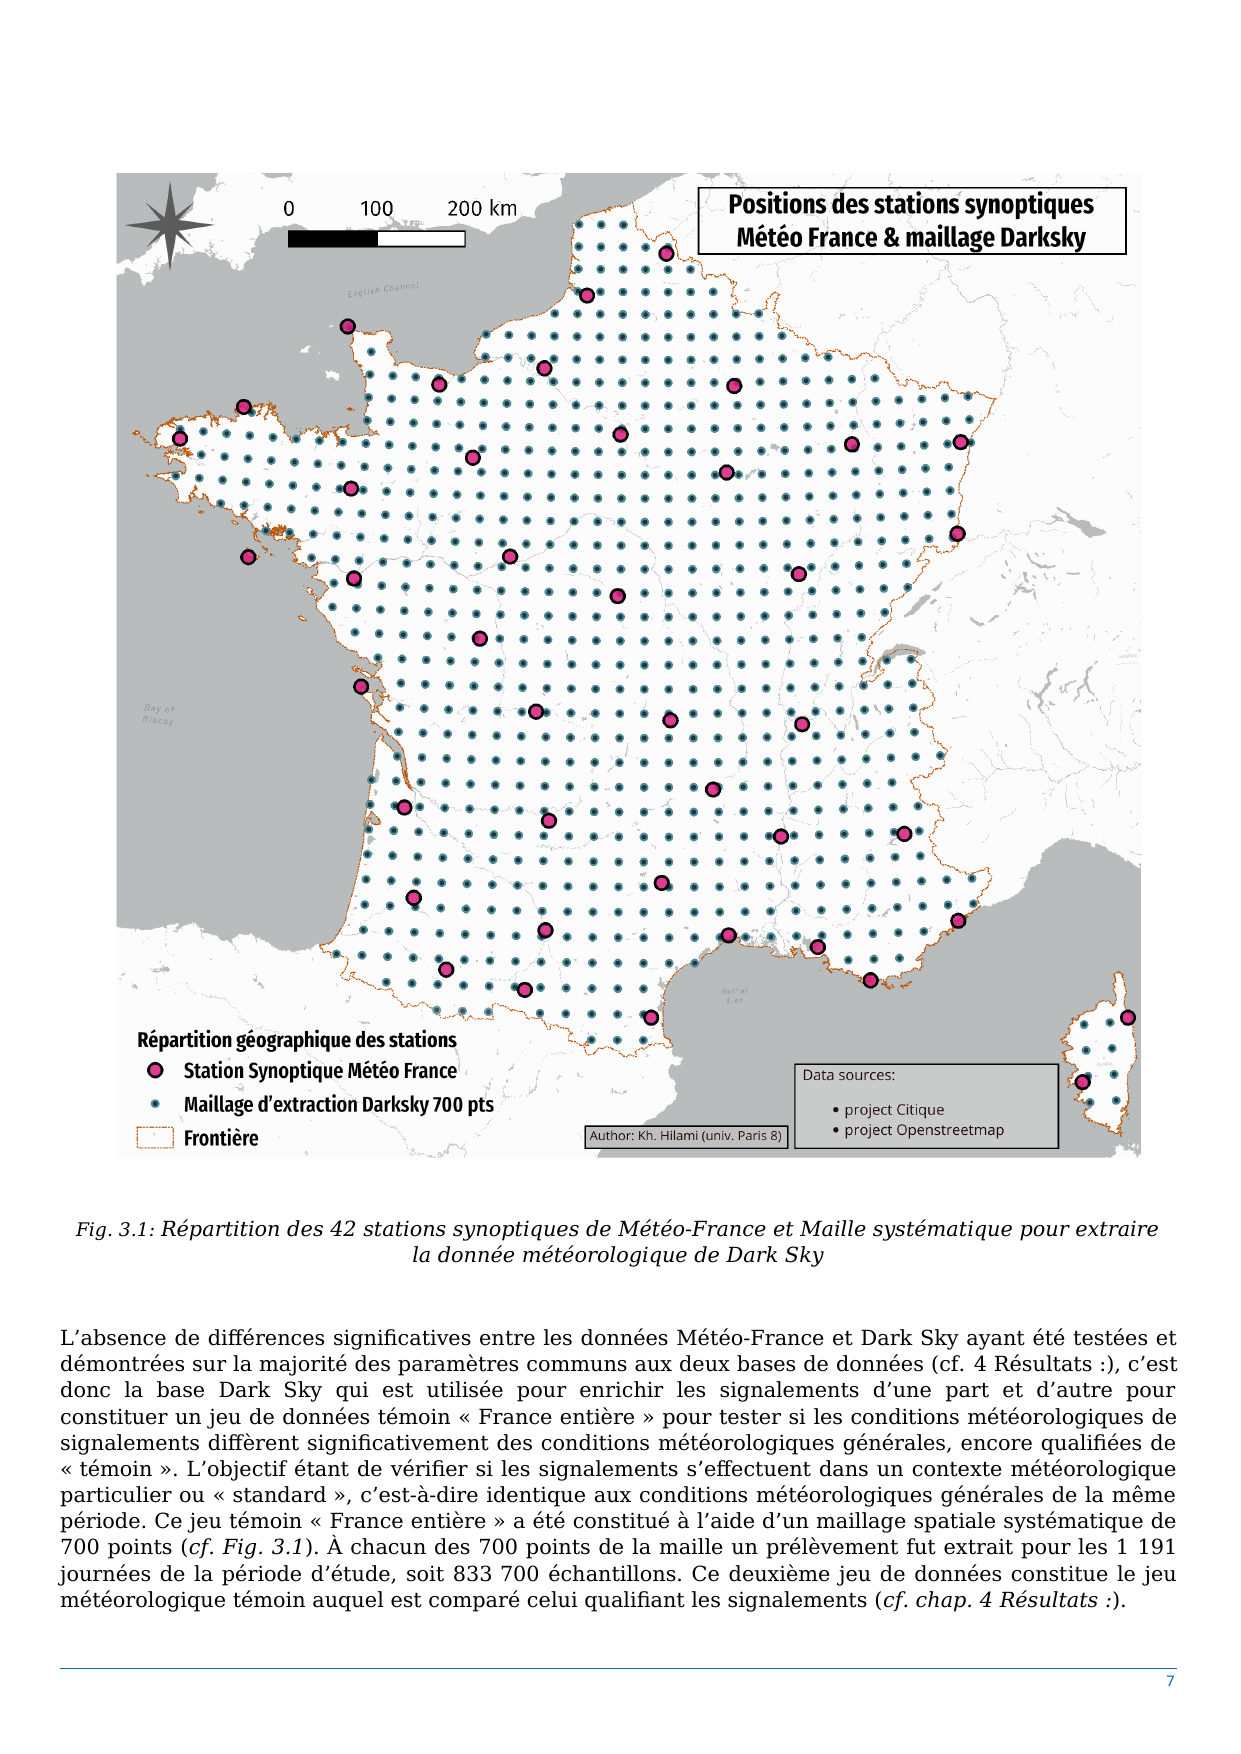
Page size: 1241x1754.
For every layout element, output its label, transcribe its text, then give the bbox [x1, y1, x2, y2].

picture [75, 120, 1163, 1208]
text Fig. 3.1: Répartition des 42 stations synoptiques de Météo-France et Maille systématique pour extraire la donnée météorologique de Dark Sky [72, 117, 1165, 1267]
text L’absence de différences significatives entre les données Météo-France et Dark Sky ayant été testées et démontrées sur la majorité des paramètres communs aux deux bases de données (cf. 4 Résultats :), c’est donc la base Dark Sky qui est utilisée pour enrichir les signalements d’une part et d’autre pour constituer un jeu de données témoin « France entière » pour tester si les conditions météorologiques de signalements diffèrent significativement des conditions météorologiques générales, encore qualifiées de « témoin ». L’objectif étant de vérifier si les signalements s’effectuent dans un contexte météorologique particulier ou « standard », c’est-à-dire identique aux conditions météorologiques générales de la même période. Ce jeu témoin « France entière » a été constitué à l’aide d’un maillage spatiale systématique de 700 points (cf. Fig. 3.1). À chacun des 700 points de la maille un prélèvement fut extrait pour les 1 191 journées de la période d’étude, soit 833 700 échantillons. Ce deuxième jeu de données constitue le jeu météorologique témoin auquel est comparé celui qualifiant les signalements (cf. chap. 4 Résultats :). [60, 1326, 1177, 1612]
